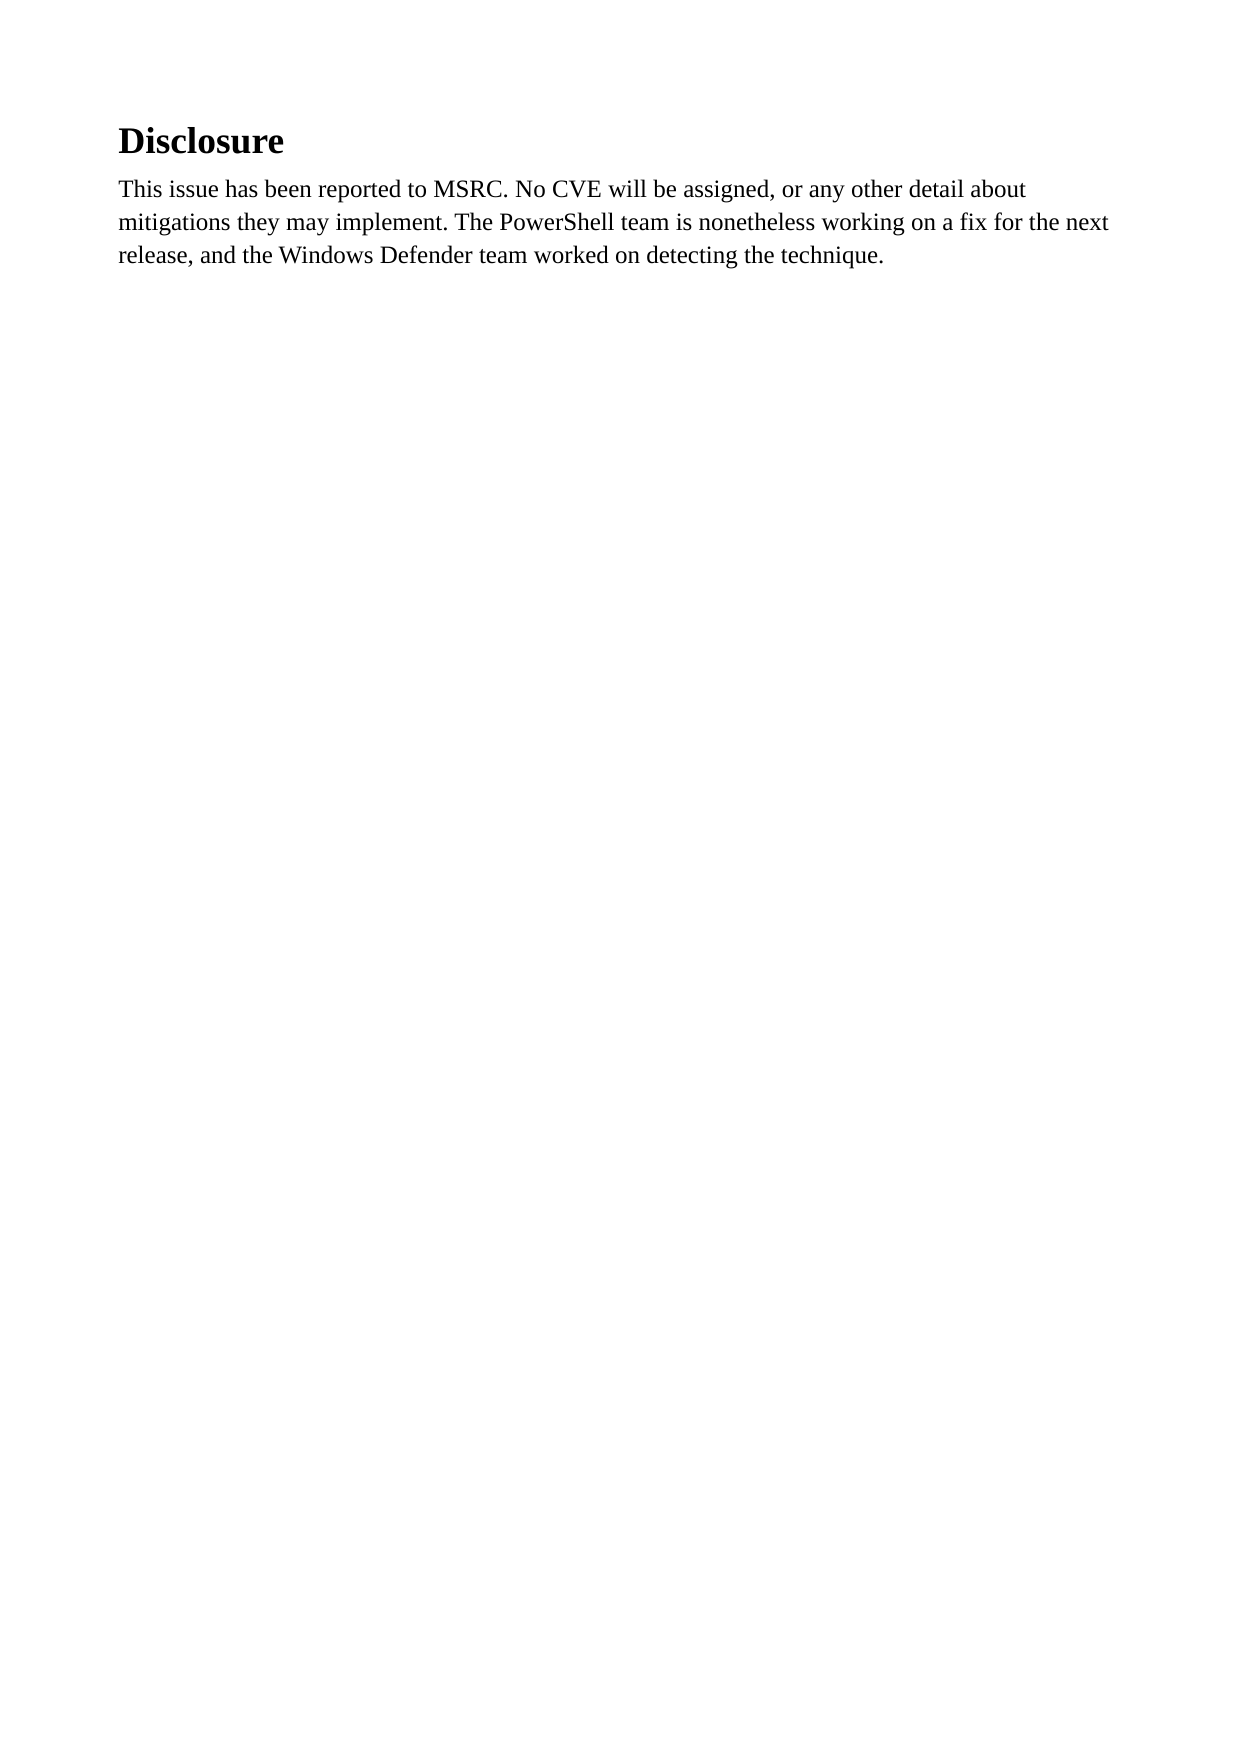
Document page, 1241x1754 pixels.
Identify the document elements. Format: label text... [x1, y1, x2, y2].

text This issue has been reported to MSRC. No CVE will be assigned, or any other detail about mitigations they may implement. The PowerShell team is nonetheless working on a fix for the next release, and the Windows Defender team worked on detecting the technique. [118, 174, 1122, 268]
subtitle Disclosure [118, 118, 1122, 161]
